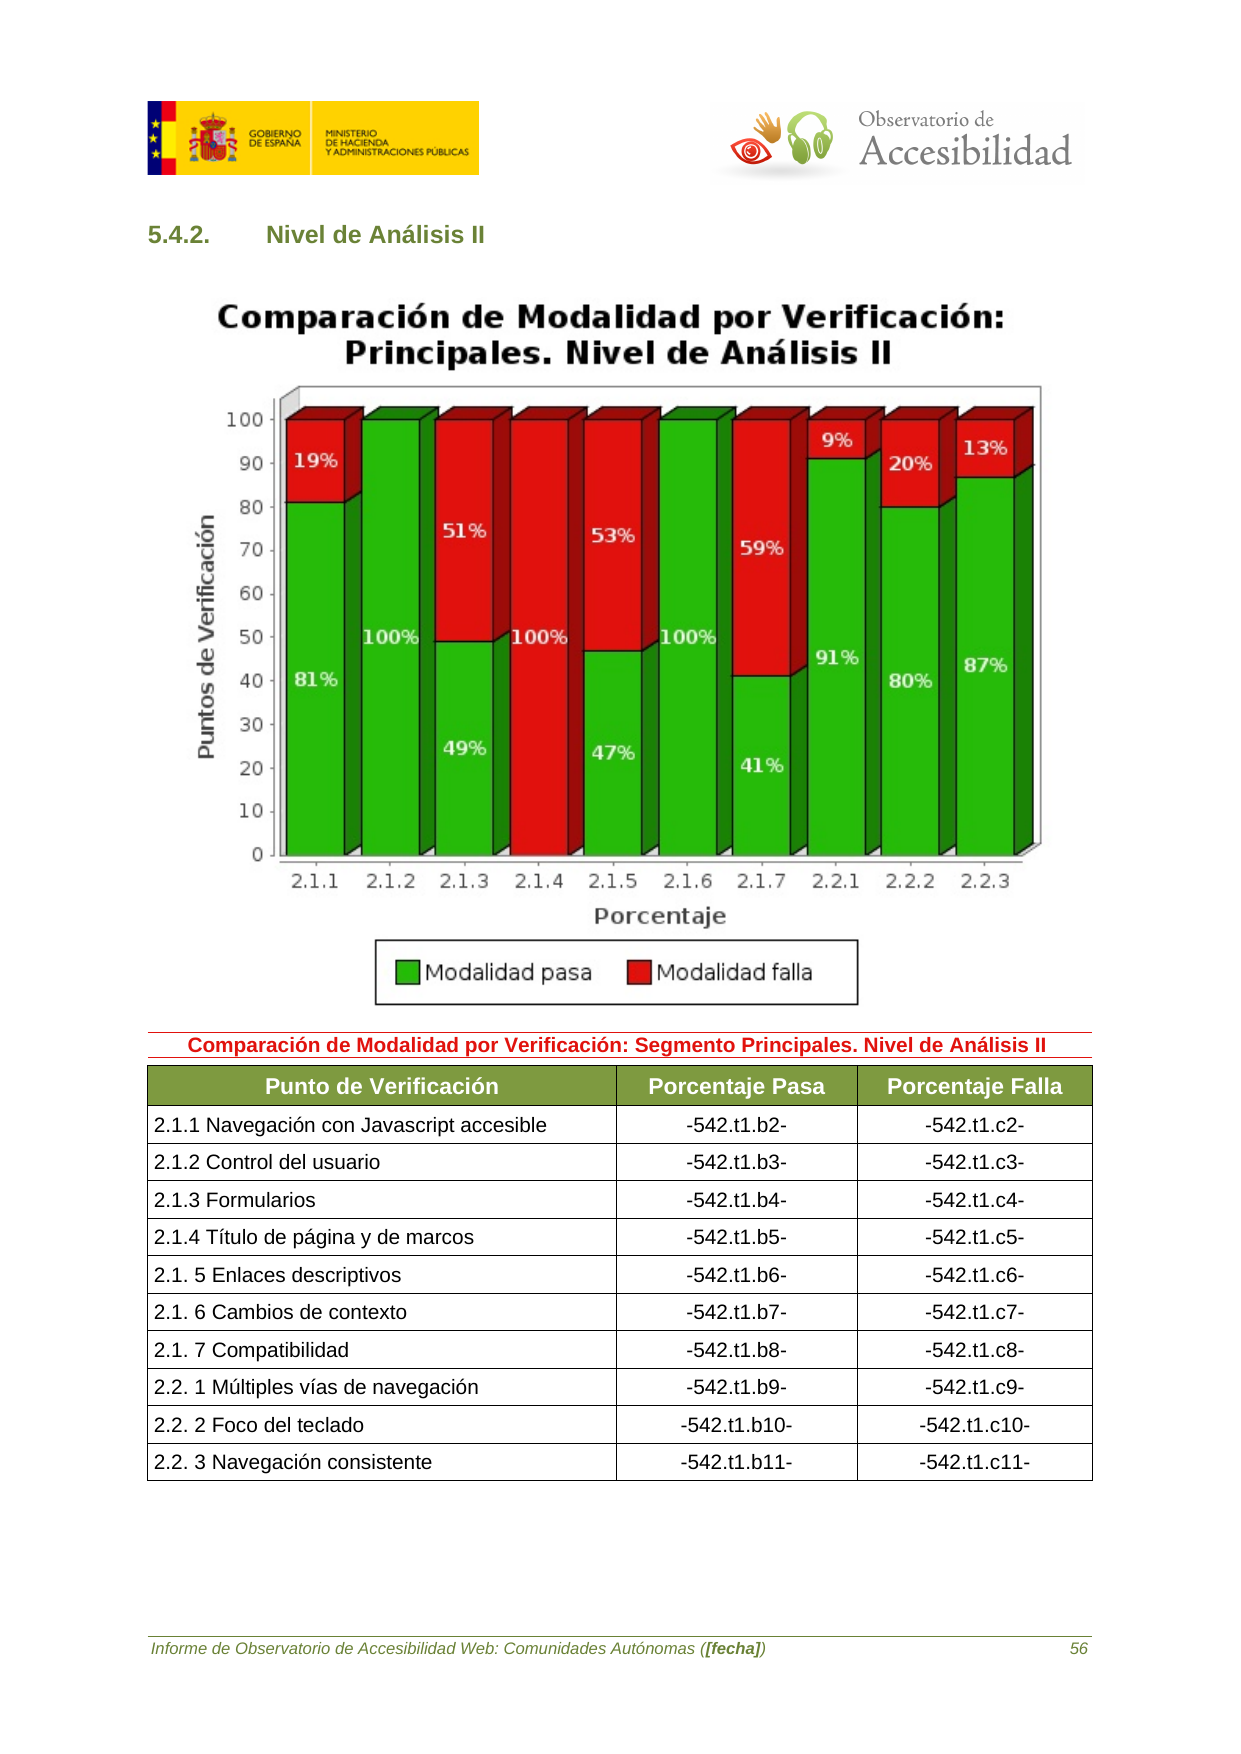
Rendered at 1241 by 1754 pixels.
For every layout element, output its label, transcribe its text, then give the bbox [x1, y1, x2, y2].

table_cell -542.t1.c3- [858, 1144, 1092, 1180]
table_cell -542.t1.c10- [858, 1406, 1092, 1443]
text Comparación de Modalidad por Verificación: Segmento Principales. Nivel de Análisis II [148, 1033, 1092, 1057]
table_cell -542.t1.b5- [617, 1219, 857, 1255]
table_header Punto de Verificación [148, 1066, 616, 1105]
table_cell -542.t1.b10- [617, 1406, 857, 1443]
table_cell -542.t1.c11- [858, 1444, 1092, 1480]
table_header Porcentaje Falla [858, 1066, 1092, 1105]
table_cell 2.2. 3 Navegación consistente [148, 1444, 616, 1480]
picture [147, 101, 479, 175]
table_header Porcentaje Pasa [617, 1066, 857, 1105]
table_cell 2.1. 6 Cambios de contexto [148, 1294, 616, 1330]
picture [710, 102, 1086, 185]
table_cell -542.t1.b9- [617, 1369, 857, 1405]
table_cell -542.t1.b8- [617, 1331, 857, 1368]
table_cell 2.1.4 Título de página y de marcos [148, 1219, 616, 1255]
table_cell -542.t1.b2- [617, 1106, 857, 1143]
table_cell -542.t1.b6- [617, 1256, 857, 1293]
table_cell -542.t1.c4- [858, 1181, 1092, 1218]
table_cell 2.1.2 Control del usuario [148, 1144, 616, 1180]
table_cell 2.1. 5 Enlaces descriptivos [148, 1256, 616, 1293]
table_cell 2.1. 7 Compatibilidad [148, 1331, 616, 1368]
table_cell 2.1.3 Formularios [148, 1181, 616, 1218]
picture [175, 297, 1059, 1007]
table_cell -542.t1.b7- [617, 1294, 857, 1330]
table_cell -542.t1.c9- [858, 1369, 1092, 1405]
subtitle Nivel de Análisis II [148, 220, 1092, 248]
table_cell -542.t1.c6- [858, 1256, 1092, 1293]
table_cell -542.t1.b4- [617, 1181, 857, 1218]
table_cell -542.t1.b11- [617, 1444, 857, 1480]
table_cell -542.t1.c2- [858, 1106, 1092, 1143]
table_cell -542.t1.c8- [858, 1331, 1092, 1368]
table_cell -542.t1.c5- [858, 1219, 1092, 1255]
table_cell 2.1.1 Navegación con Javascript accesible [148, 1106, 616, 1143]
table_cell 2.2. 2 Foco del teclado [148, 1406, 616, 1443]
table_cell 2.2. 1 Múltiples vías de navegación [148, 1369, 616, 1405]
table_cell -542.t1.c7- [858, 1294, 1092, 1330]
table_cell -542.t1.b3- [617, 1144, 857, 1180]
